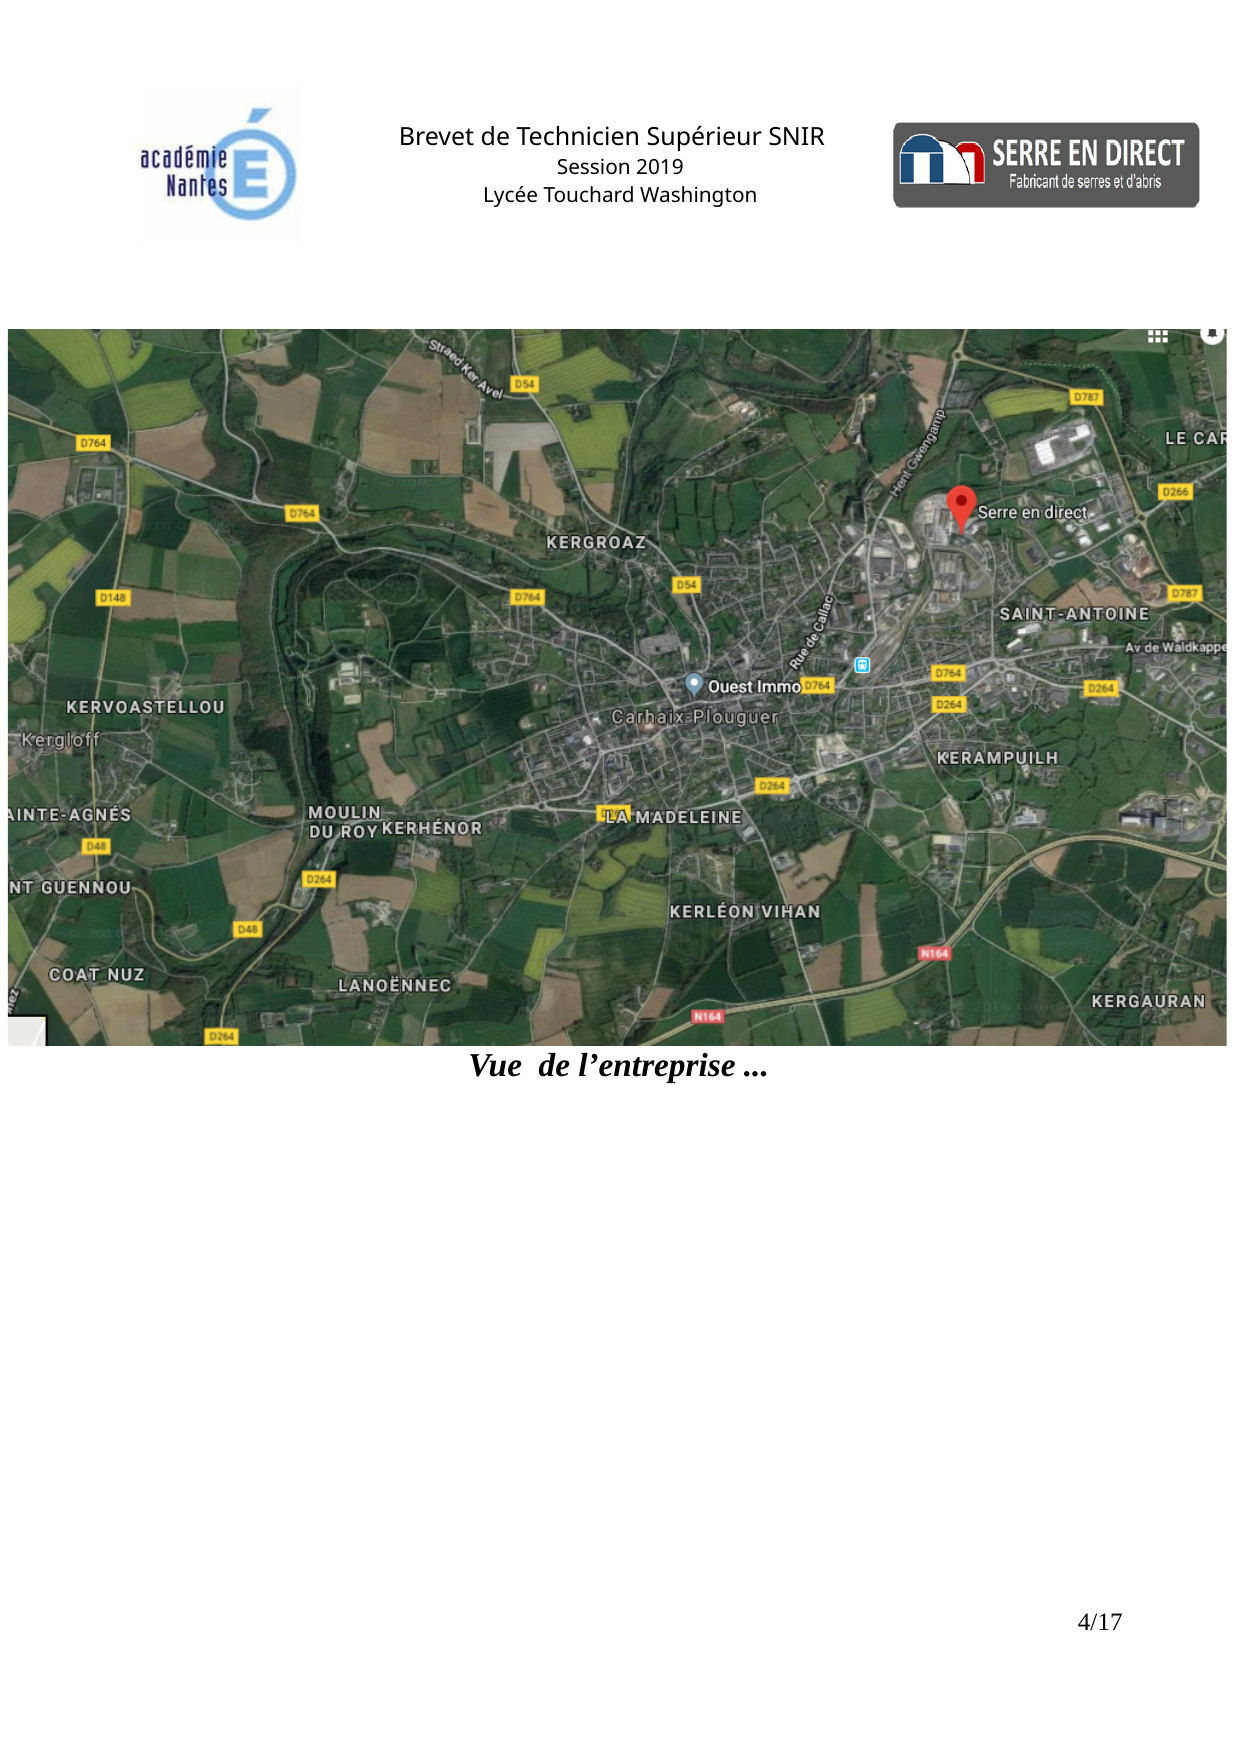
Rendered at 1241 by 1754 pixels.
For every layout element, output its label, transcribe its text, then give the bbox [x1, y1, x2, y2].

text Vue de l’entreprise ... [118, 1046, 1122, 1084]
picture [7, 329, 1227, 1046]
text [118, 296, 1122, 329]
picture [888, 120, 1203, 212]
picture [113, 86, 322, 248]
